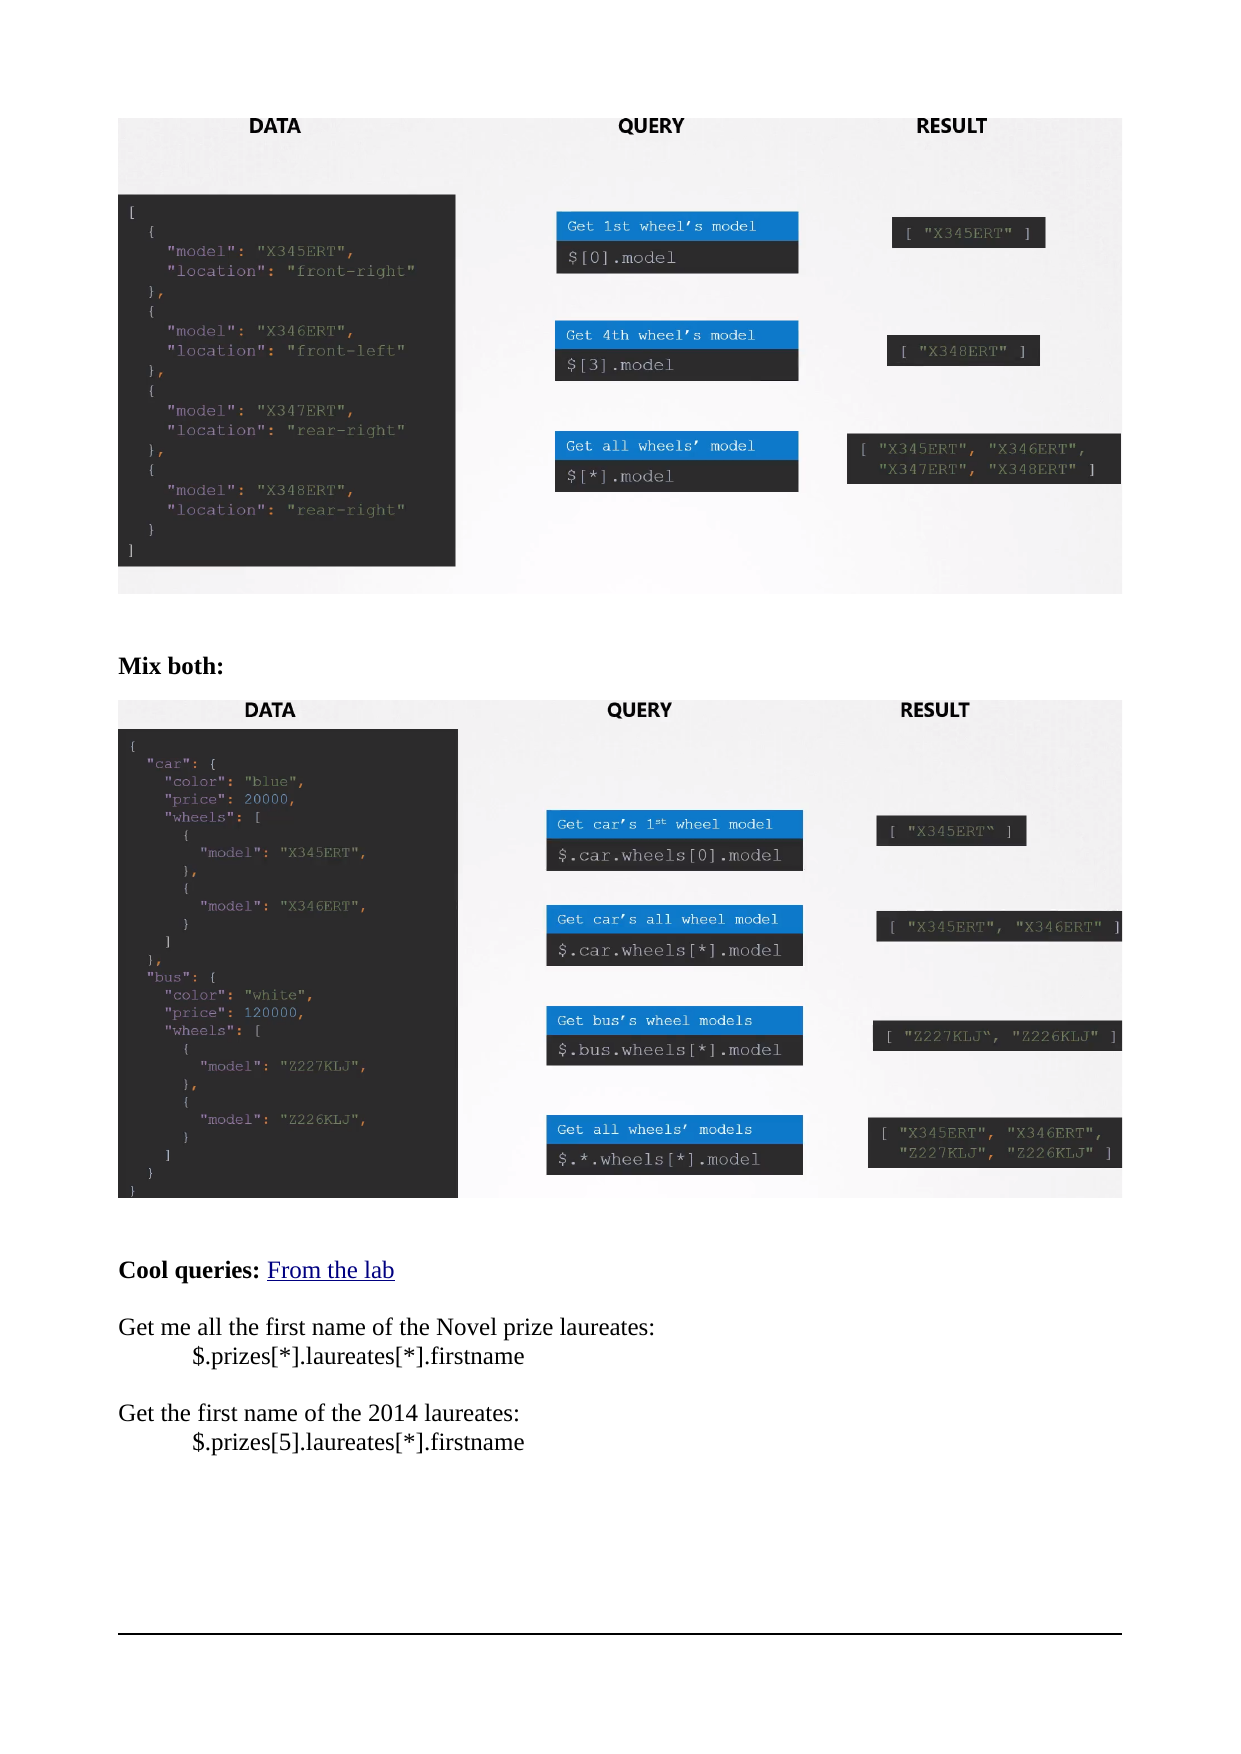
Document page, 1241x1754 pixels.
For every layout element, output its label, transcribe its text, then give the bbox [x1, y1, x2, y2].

text Cool queries: From the lab [118, 1255, 1122, 1283]
text $.prizes[5].laureates[*].firstname [118, 1427, 1122, 1456]
picture [118, 700, 1123, 1198]
picture [118, 118, 1123, 594]
text Get the first name of the 2014 laureates: [118, 1398, 1122, 1427]
text Get me all the first name of the Novel prize laureates: [118, 1312, 1122, 1341]
text $.prizes[*].laureates[*].firstname [118, 1341, 1122, 1370]
text Mix both: [118, 651, 1122, 680]
